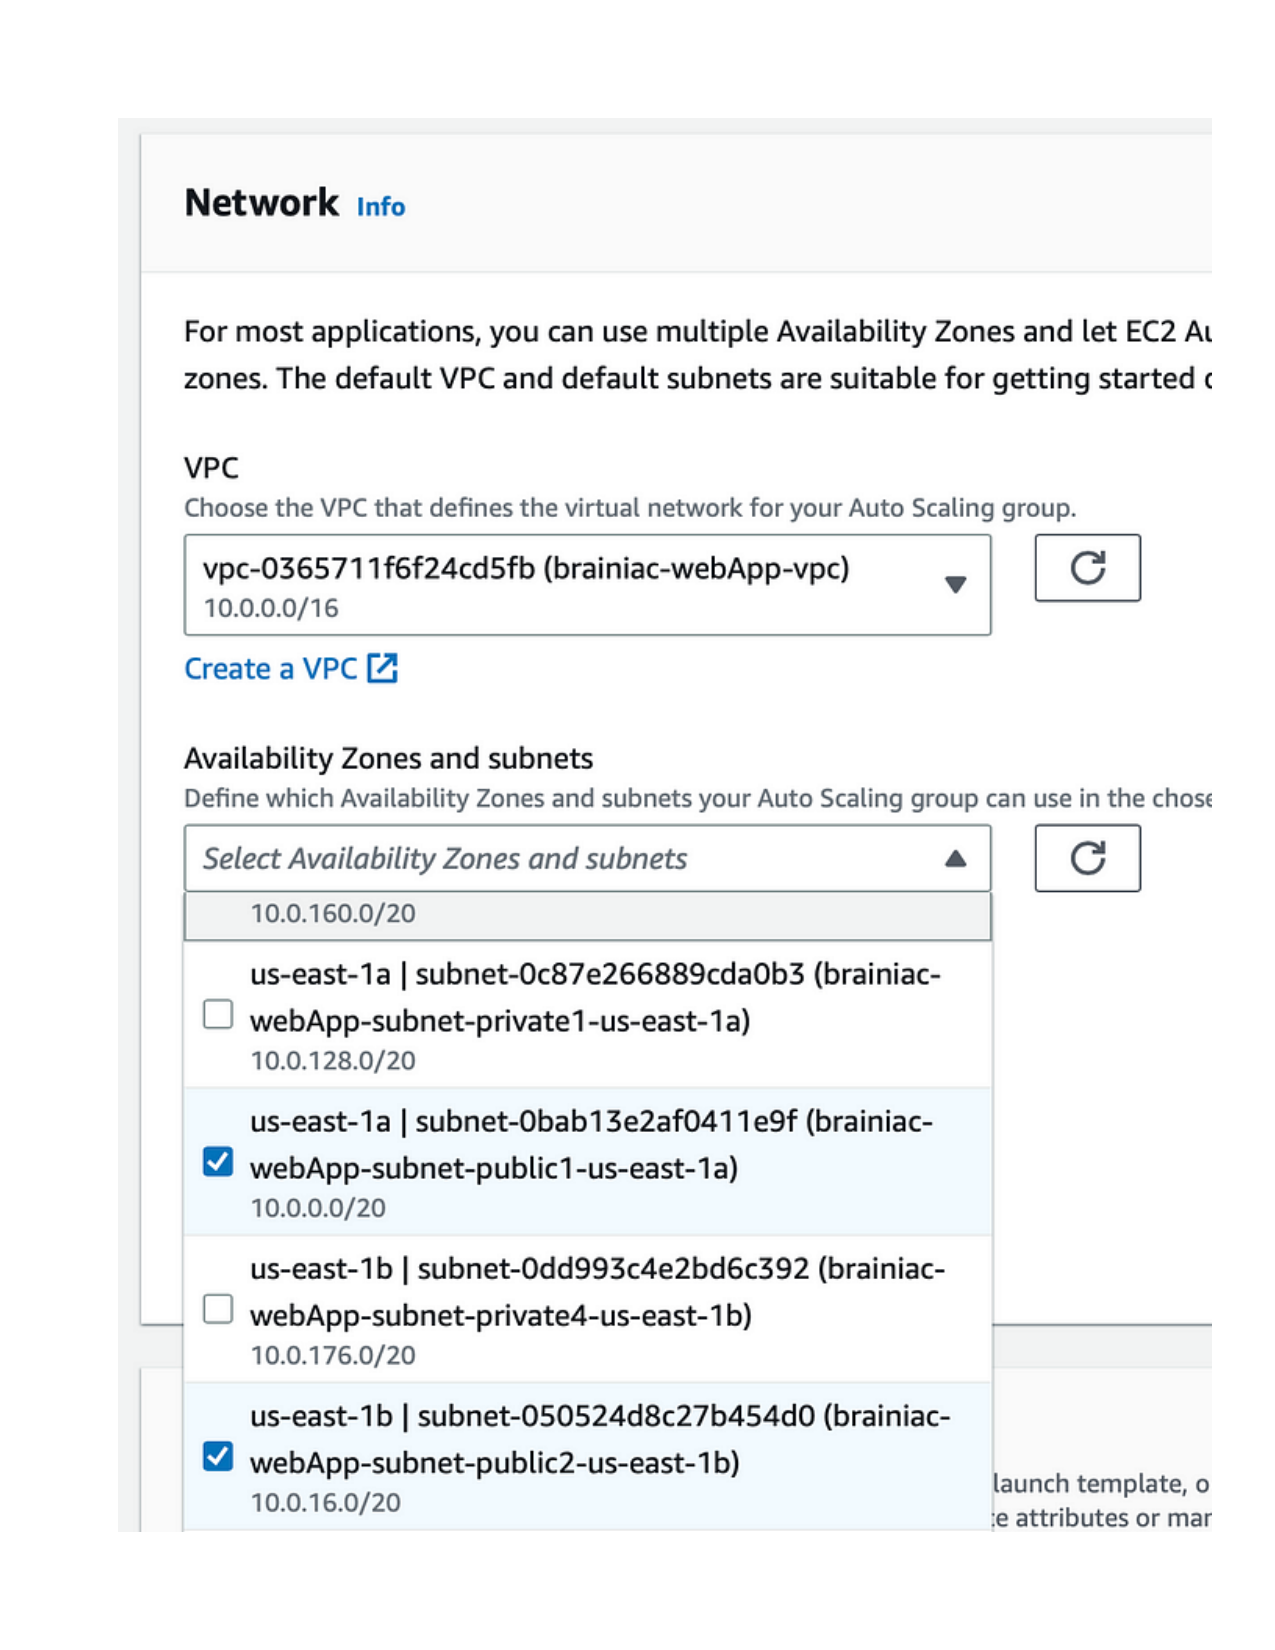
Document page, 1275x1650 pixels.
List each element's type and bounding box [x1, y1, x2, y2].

picture [118, 118, 1212, 1532]
